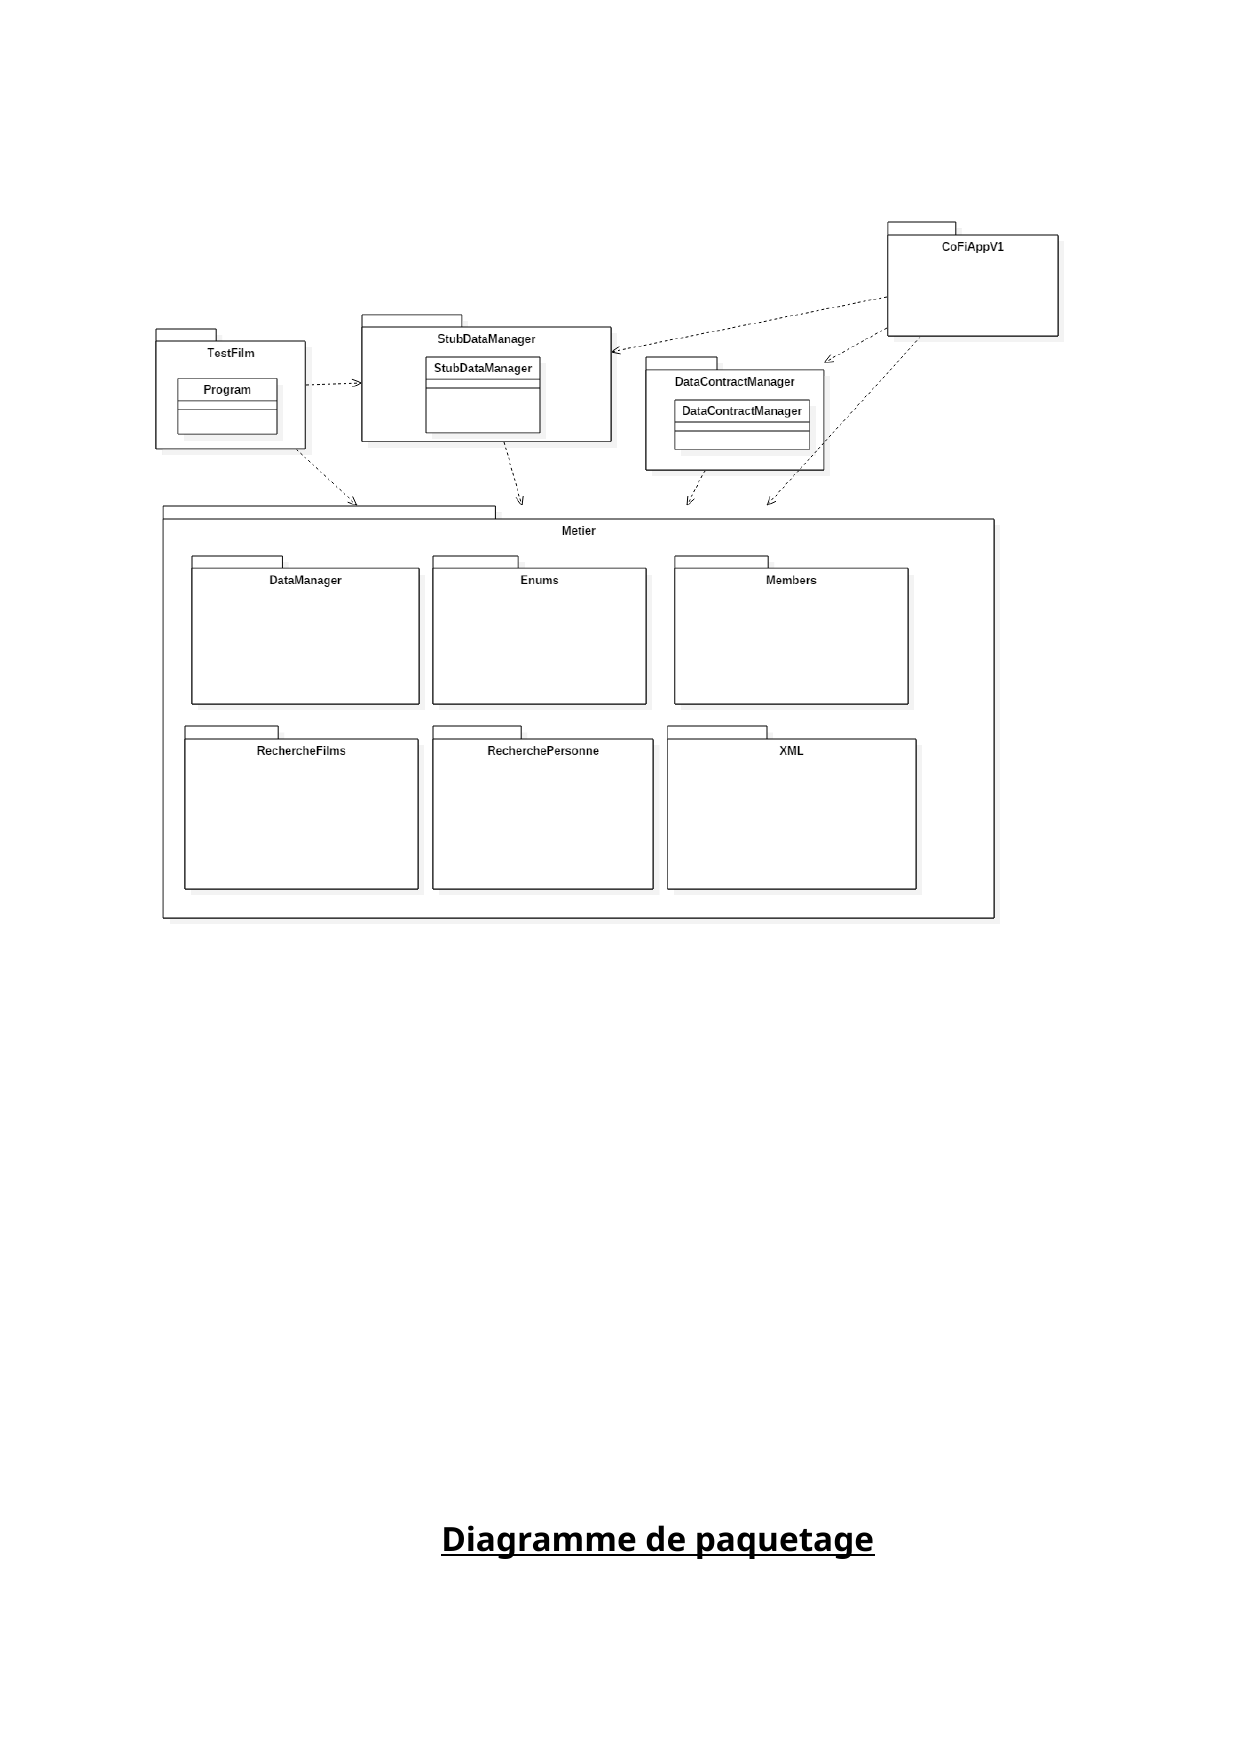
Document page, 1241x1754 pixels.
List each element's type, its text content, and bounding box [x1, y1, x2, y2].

list Diagramme de paquetage [223, 1516, 1093, 1561]
picture [147, 213, 1093, 953]
